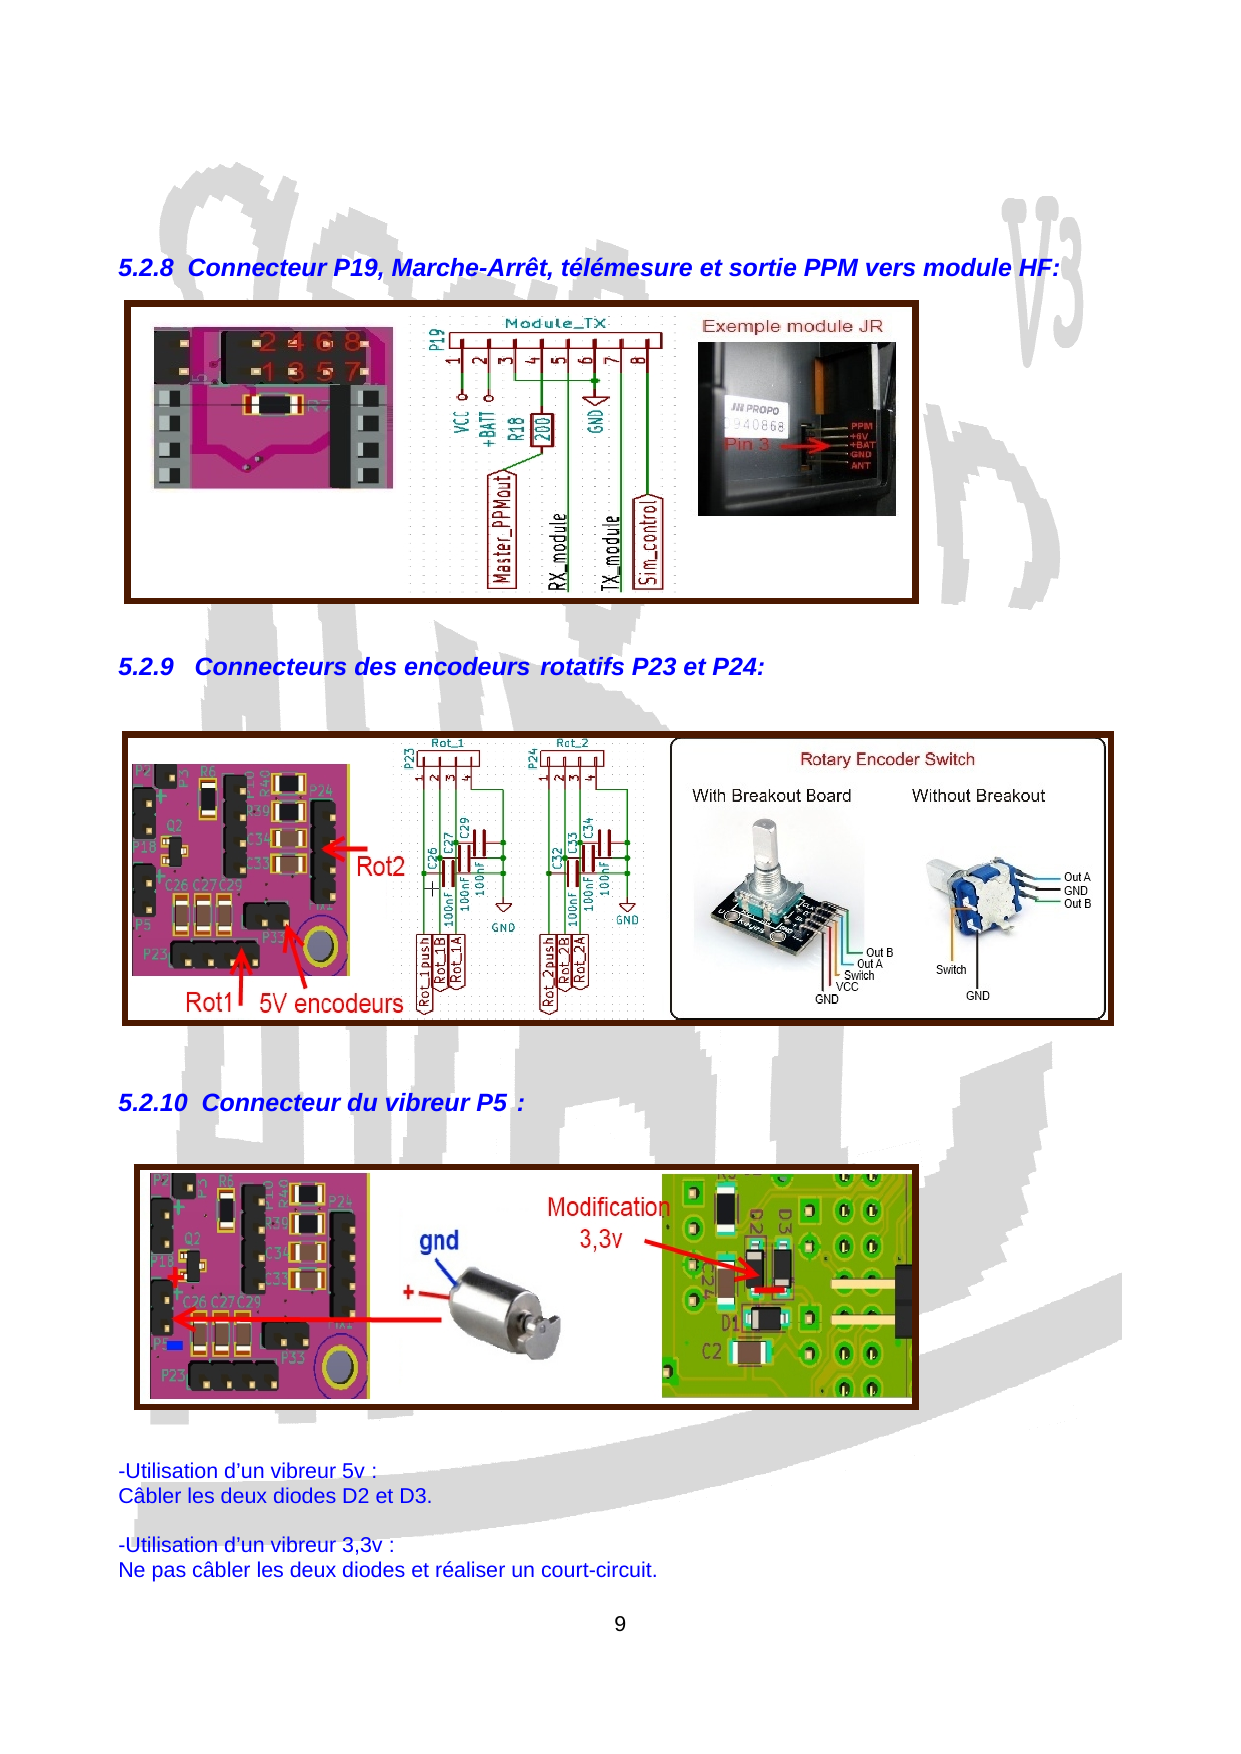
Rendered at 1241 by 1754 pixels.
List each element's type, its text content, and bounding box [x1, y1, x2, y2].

picture [131, 307, 912, 598]
subtitle 5.2.8 Connecteur P19, Marche-Arrêt, télémesure et sortie PPM vers module HF: [118, 253, 1122, 281]
text Ne pas câbler les deux diodes et réaliser un court-circuit. [118, 1557, 1122, 1582]
text -Utilisation d’un vibreur 5v : [118, 1458, 1122, 1483]
picture [128, 738, 1108, 1020]
text -Utilisation d’un vibreur 3,3v : [118, 1532, 1122, 1557]
picture [140, 1170, 912, 1404]
subtitle 5.2.9 Connecteurs des encodeurs rotatifs P23 et P24: [118, 652, 1122, 681]
text Câbler les deux diodes D2 et D3. [118, 1483, 1122, 1507]
subtitle 5.2.10 Connecteur du vibreur P5 : [118, 1088, 1122, 1117]
